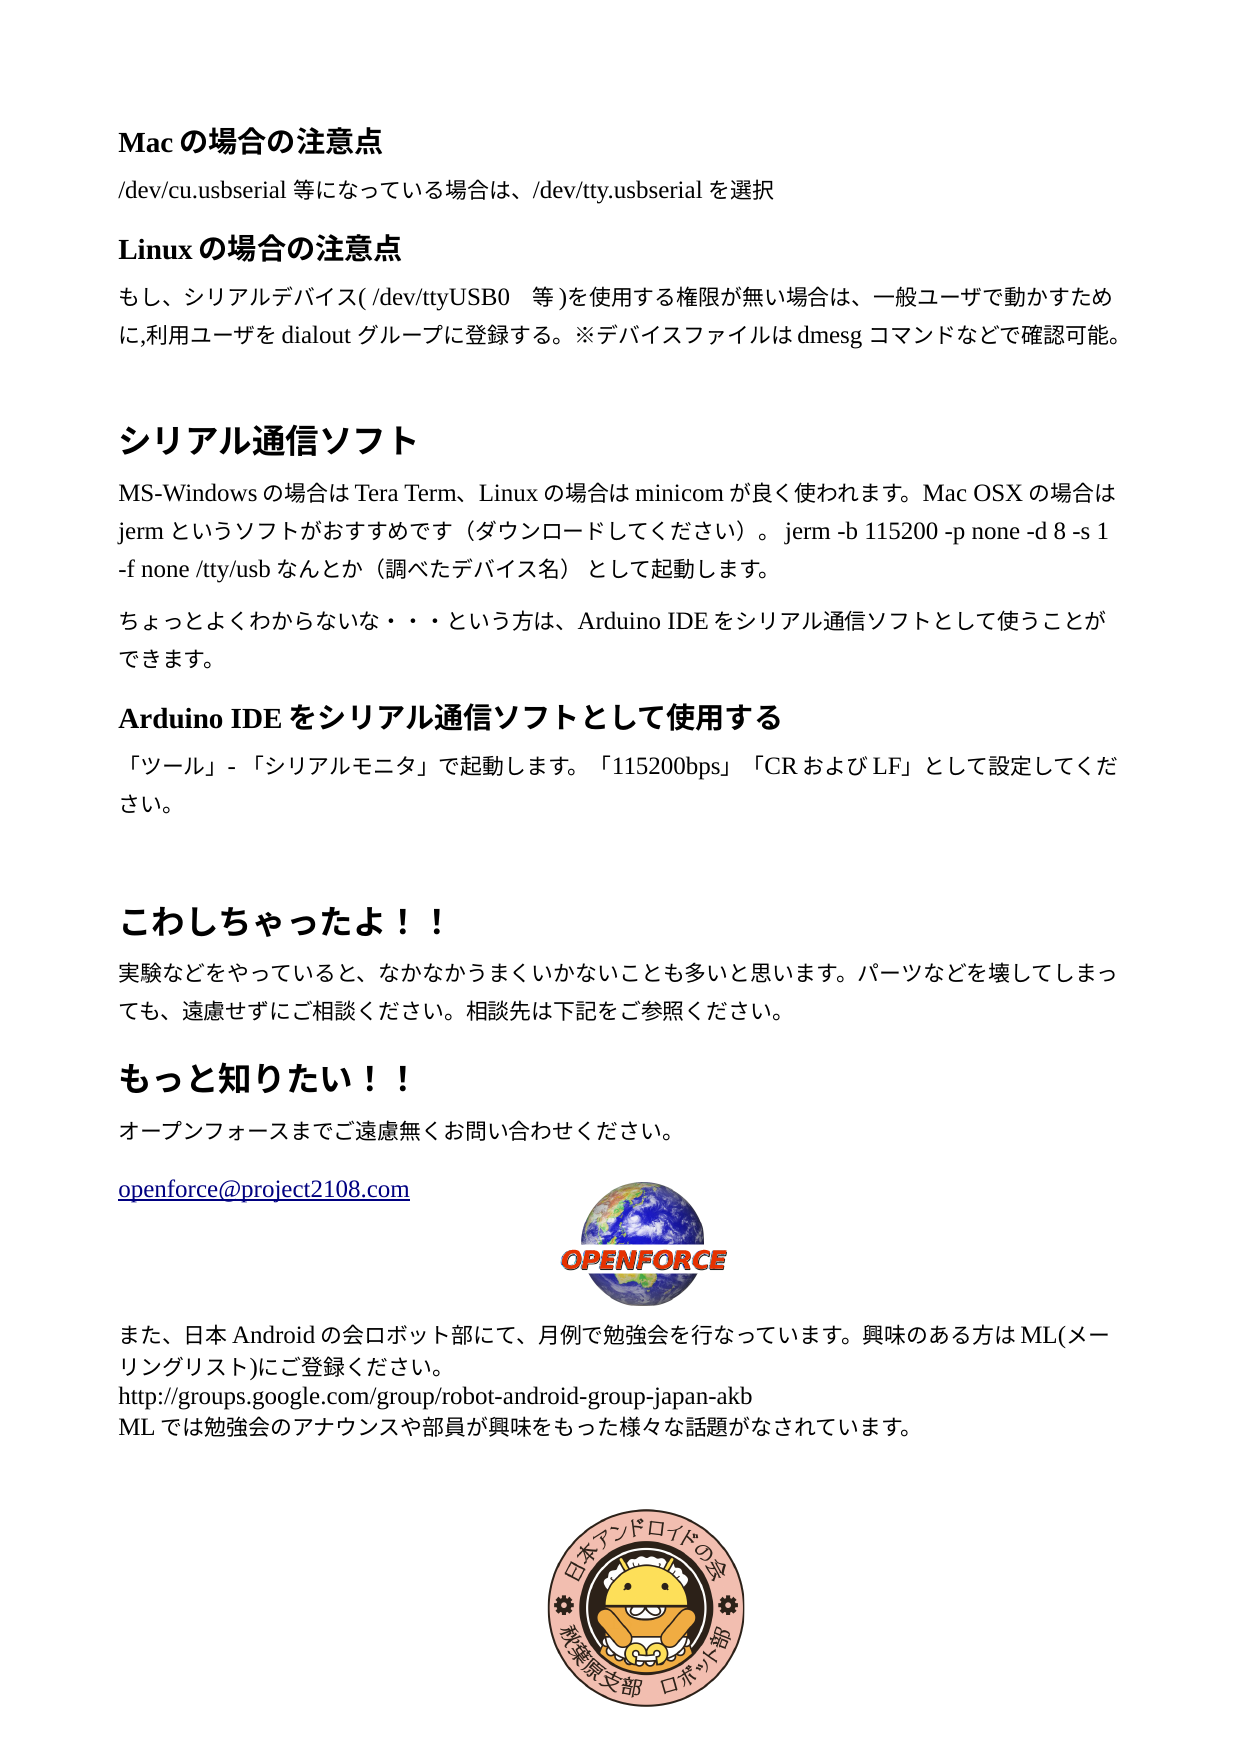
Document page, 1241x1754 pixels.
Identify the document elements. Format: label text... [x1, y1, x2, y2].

subtitle シリアル通信ソフト [118, 415, 1122, 463]
text MLでは勉強会のアナウンスや部員が興味をもった様々な話題がなされています。 [118, 1410, 1122, 1442]
text また、日本Androidの会ロボット部にて、月例で勉強会を行なっています。興味のある方はML(メーリングリスト)にご登録ください。 [118, 1318, 1122, 1381]
text openforce@project2108.com [118, 1174, 1122, 1203]
subtitle Macの場合の注意点 [118, 118, 1122, 160]
text もし、シリアルデバイス( /dev/ttyUSB0 等 )を使用する権限が無い場合は、一般ユーザで動かすために,利用ユーザをdialout グループに登録する。※デバイスファイルはdmesg コマンドなどで確認可能。 [118, 280, 1122, 388]
text http://groups.google.com/group/robot-android-group-japan-akb [118, 1381, 1122, 1410]
subtitle Linuxの場合の注意点 [118, 225, 1122, 268]
text /dev/cu.usbserial 等になっている場合は、/dev/tty.usbserial を選択 [118, 173, 1122, 204]
text 実験などをやっていると、なかなかうまくいかないことも多いと思います。パーツなどを壊してしまっても、遠慮せずにご相談ください。相談先は下記をご参照ください。 [118, 956, 1122, 1026]
subtitle こわしちゃったよ！！ [118, 895, 1122, 944]
text オープンフォースまでご遠慮無くお問い合わせください。 [118, 1114, 1122, 1146]
text 「ツール」- 「シリアルモニタ」で起動します。「115200bps」「CRおよびLF」として設定してください。 [118, 749, 1122, 819]
subtitle もっと知りたい！！ [118, 1053, 1122, 1101]
subtitle Arduino IDEをシリアル通信ソフトとして使用する [118, 694, 1122, 737]
picture [549, 1181, 735, 1306]
text ちょっとよくわからないな・・・という方は、Arduino IDEをシリアル通信ソフトとして使うことができます。 [118, 604, 1122, 674]
picture [547, 1509, 745, 1707]
text MS-Windowsの場合はTera Term、Linuxの場合はminicomが良く使われます。Mac OSXの場合はjermというソフトがおすすめです（ダウンロードしてください）。 jerm -b 115200 -p none -d 8 -s 1 -f none /tty/usbなんとか（調べたデバイス名） として起動します。 [118, 476, 1122, 583]
